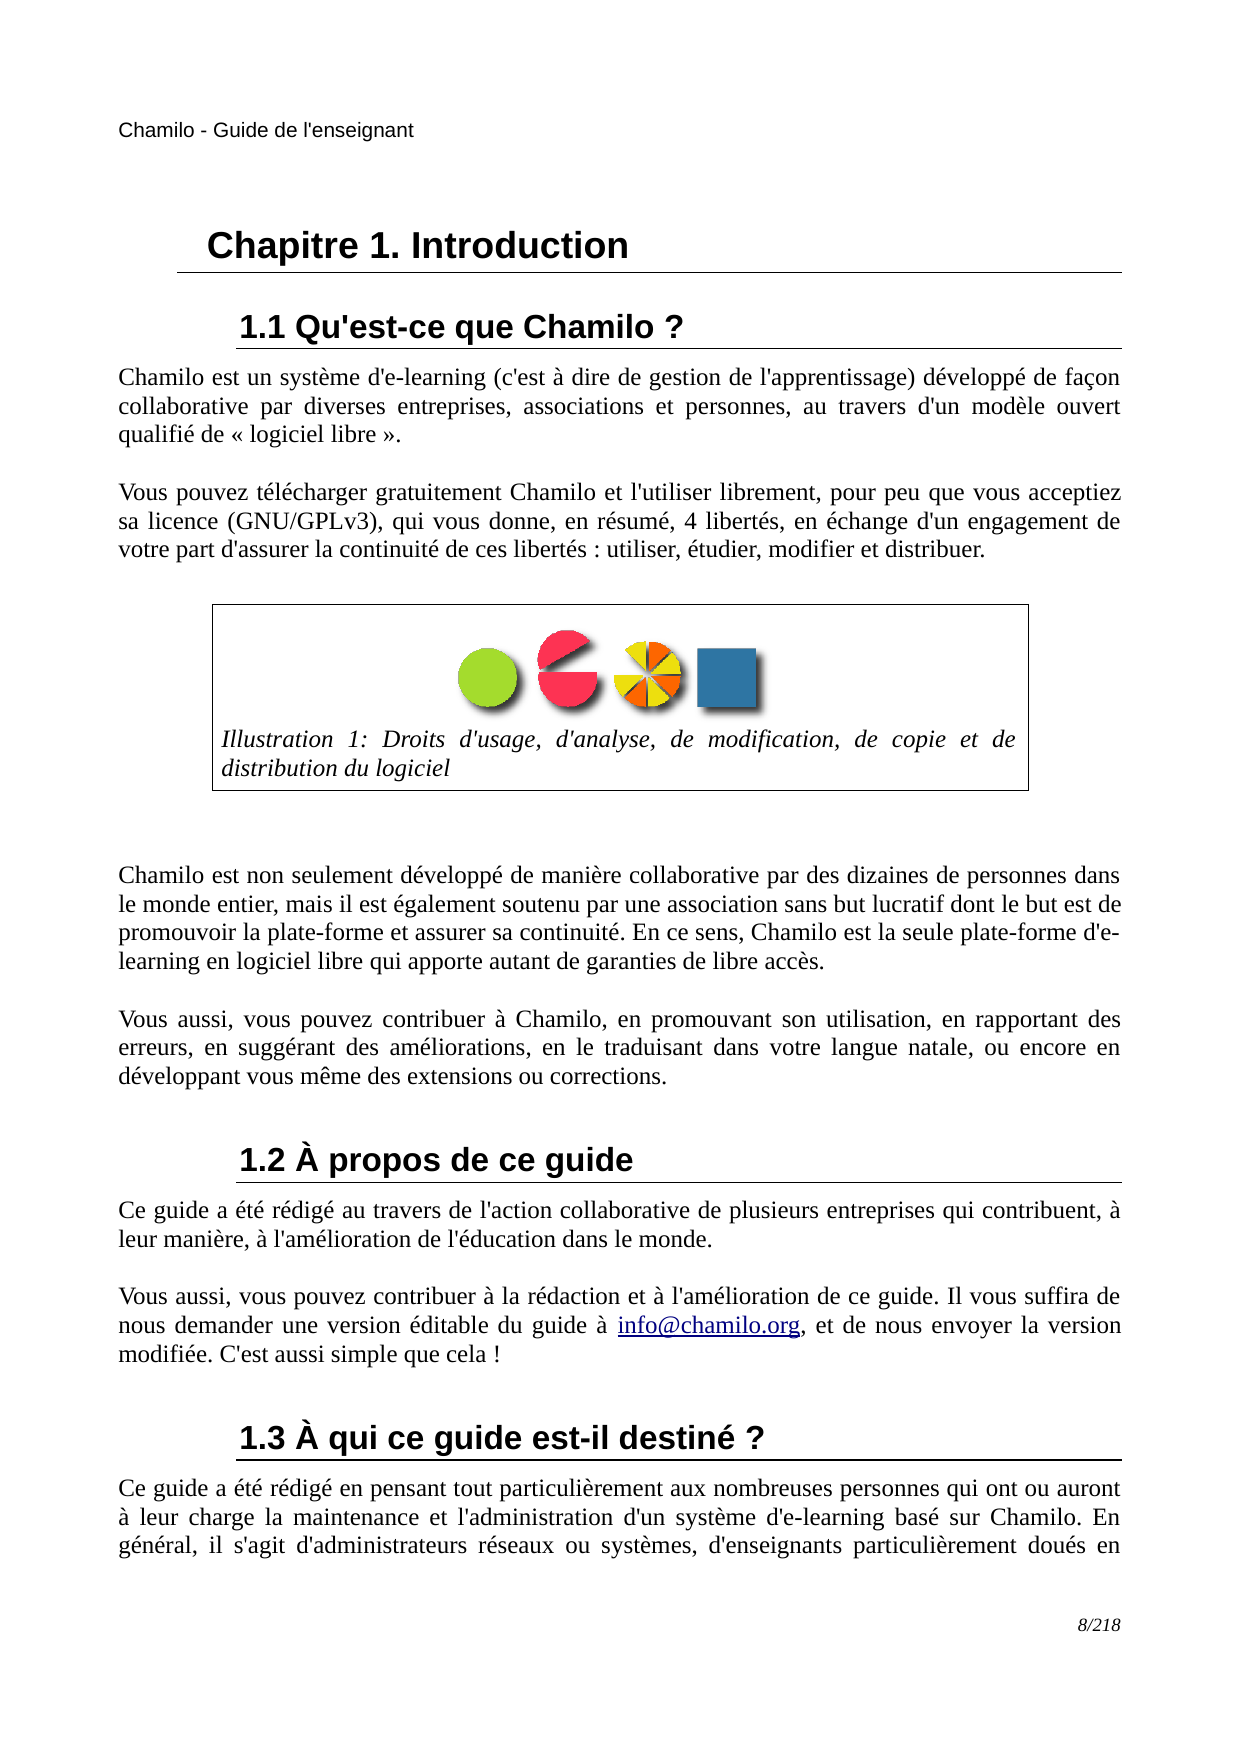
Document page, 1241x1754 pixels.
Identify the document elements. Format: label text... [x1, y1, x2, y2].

text Chamilo est un système d'e-learning (c'est à dire de gestion de l'apprentissage) développé de façon collaborative par diverses entreprises, associations et personnes, au travers d'un modèle ouvert qualifié de « logiciel libre ». [118, 362, 1122, 448]
text Vous pouvez télécharger gratuitement Chamilo et l'utiliser librement, pour peu que vous acceptiez sa licence (GNU/GPLv3), qui vous donne, en résumé, 4 libertés, en échange d'un engagement de votre part d'assurer la continuité de ces libertés : utiliser, étudier, modifier et distribuer. [118, 477, 1122, 563]
subtitle Qu'est-ce que Chamilo ? [236, 304, 1122, 348]
subtitle À propos de ce guide [236, 1137, 1122, 1182]
text Illustration 1: Droits d'usage, d'analyse, de modification, de copie et de distribution du logiciel [221, 625, 1019, 782]
picture [453, 625, 773, 724]
subtitle À qui ce guide est-il destiné ? [236, 1415, 1122, 1459]
text Vous aussi, vous pouvez contribuer à la rédaction et à l'amélioration de ce guide. Il vous suffira de nous demander une version éditable du guide à info@chamilo.org, et de nous envoyer la version modifiée. C'est aussi simple que cela ! [118, 1281, 1122, 1368]
text Chamilo est non seulement développé de manière collaborative par des dizaines de personnes dans le monde entier, mais il est également soutenu par une association sans but lucratif dont le but est de promouvoir la plate-forme et assurer sa continuité. En ce sens, Chamilo est la seule plate-forme d'e-learning en logiciel libre qui apporte autant de garanties de libre accès. [118, 860, 1122, 975]
text Ce guide a été rédigé en pensant tout particulièrement aux nombreuses personnes qui ont ou auront à leur charge la maintenance et l'administration d'un système d'e-learning basé sur Chamilo. En général, il s'agit d'administrateurs réseaux ou systèmes, d'enseignants particulièrement doués en [118, 1473, 1122, 1559]
subtitle Introduction [177, 190, 1122, 272]
text Vous aussi, vous pouvez contribuer à Chamilo, en promouvant son utilisation, en rapportant des erreurs, en suggérant des améliorations, en le traduisant dans votre langue natale, ou encore en développant vous même des extensions ou corrections. [118, 1004, 1122, 1090]
text Ce guide a été rédigé au travers de l'action collaborative de plusieurs entreprises qui contribuent, à leur manière, à l'amélioration de l'éducation dans le monde. [118, 1195, 1122, 1253]
